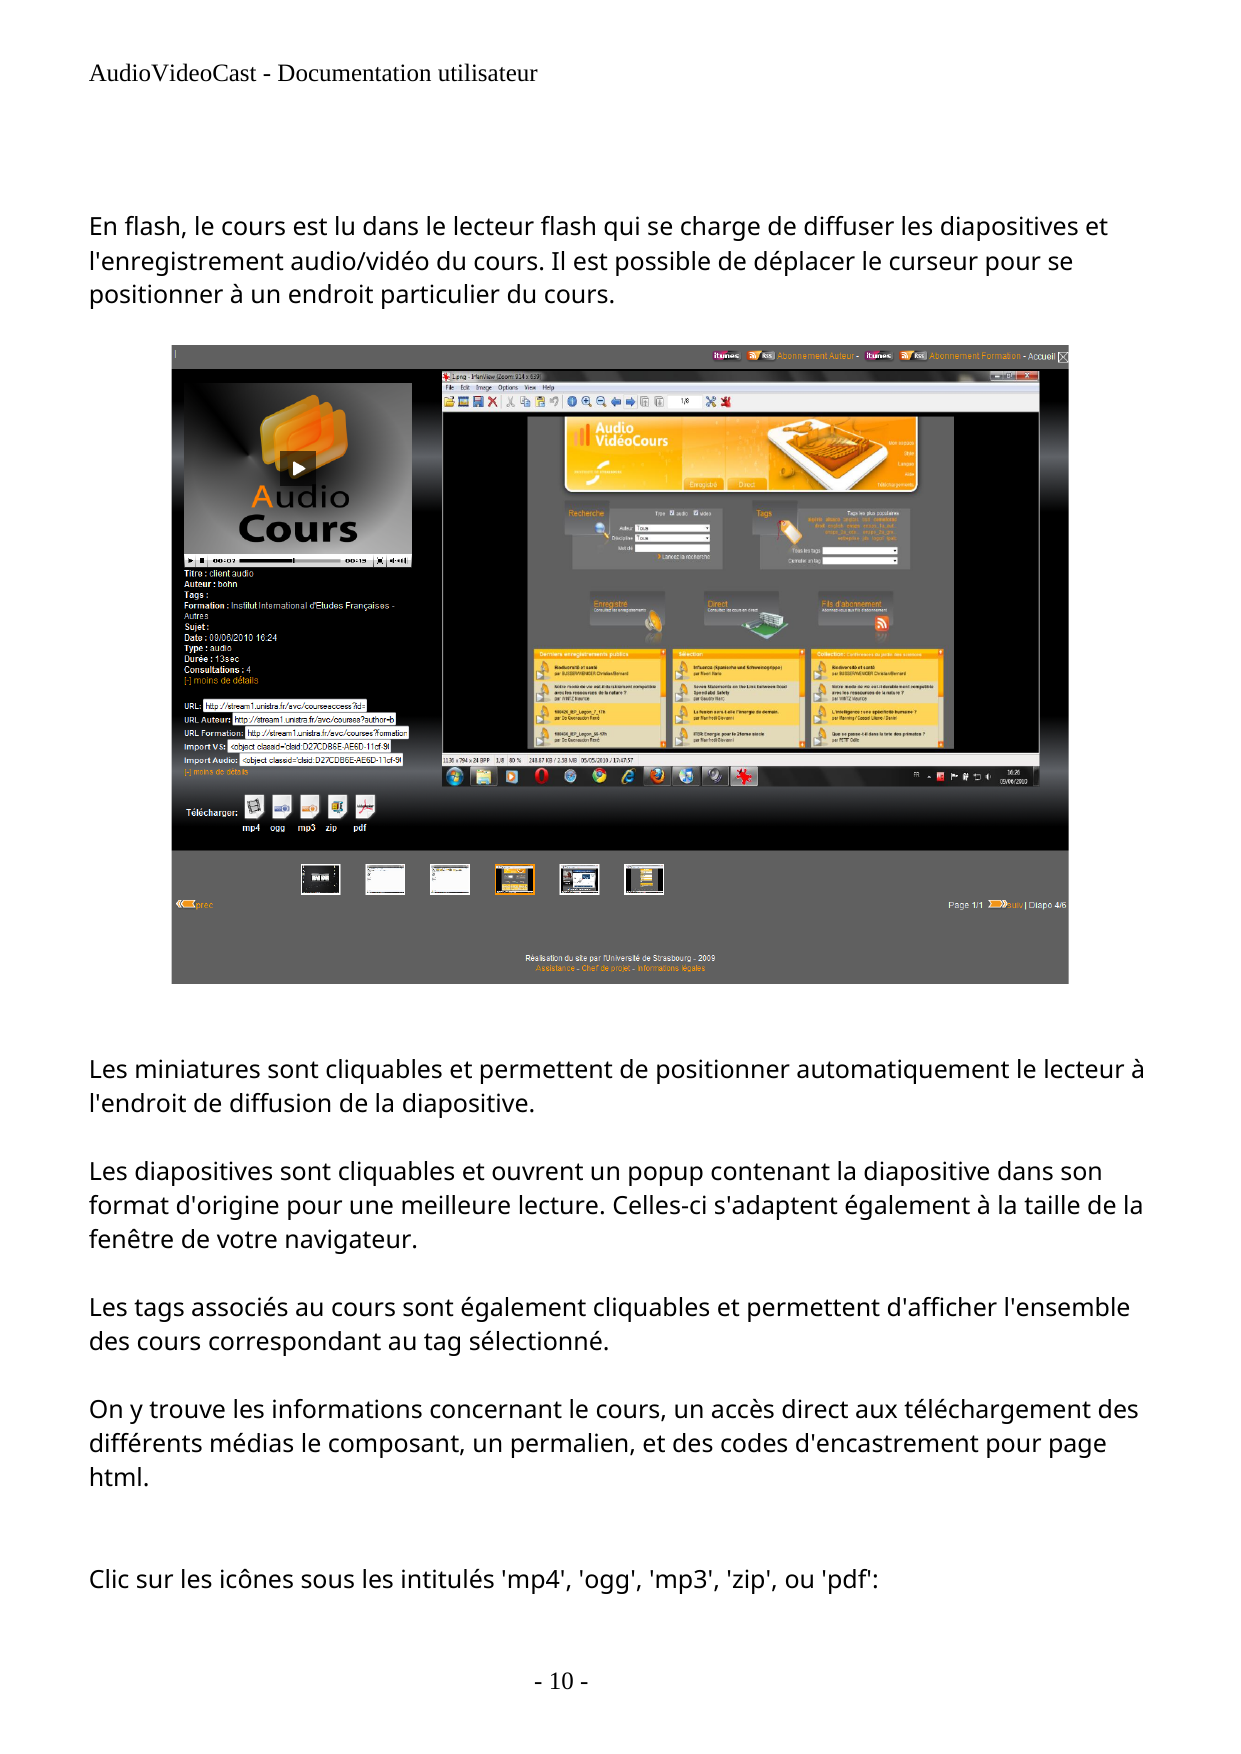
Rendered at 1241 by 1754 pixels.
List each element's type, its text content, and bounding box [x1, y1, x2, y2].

text Les diapositives sont cliquables et ouvrent un popup contenant la diapositive dans son format d'origine pour une meilleure lecture. Celles-ci s'adaptent également à la taille de la fenêtre de votre navigateur. [88, 1153, 1152, 1256]
text Clic sur les icônes sous les intitulés 'mp4', 'ogg', 'mp3', 'zip', ou 'pdf': [88, 1562, 1152, 1596]
text On y trouve les informations concernant le cours, un accès direct aux téléchargement des différents médias le composant, un permalien, et des codes d'encastrement pour page html. [88, 1392, 1152, 1494]
text Les miniatures sont cliquables et permettent de positionner automatiquement le lecteur à l'endroit de diffusion de la diapositive. [88, 1051, 1152, 1119]
text Les tags associés au cours sont également cliquables et permettent d'afficher l'ensemble des cours correspondant au tag sélectionné. [88, 1290, 1152, 1358]
picture [171, 345, 1069, 984]
text En flash, le cours est lu dans le lecteur flash qui se charge de diffuser les diapositives et l'enregistrement audio/vidéo du cours. Il est possible de déplacer le curseur pour se positionner à un endroit particulier du cours. [88, 209, 1152, 311]
